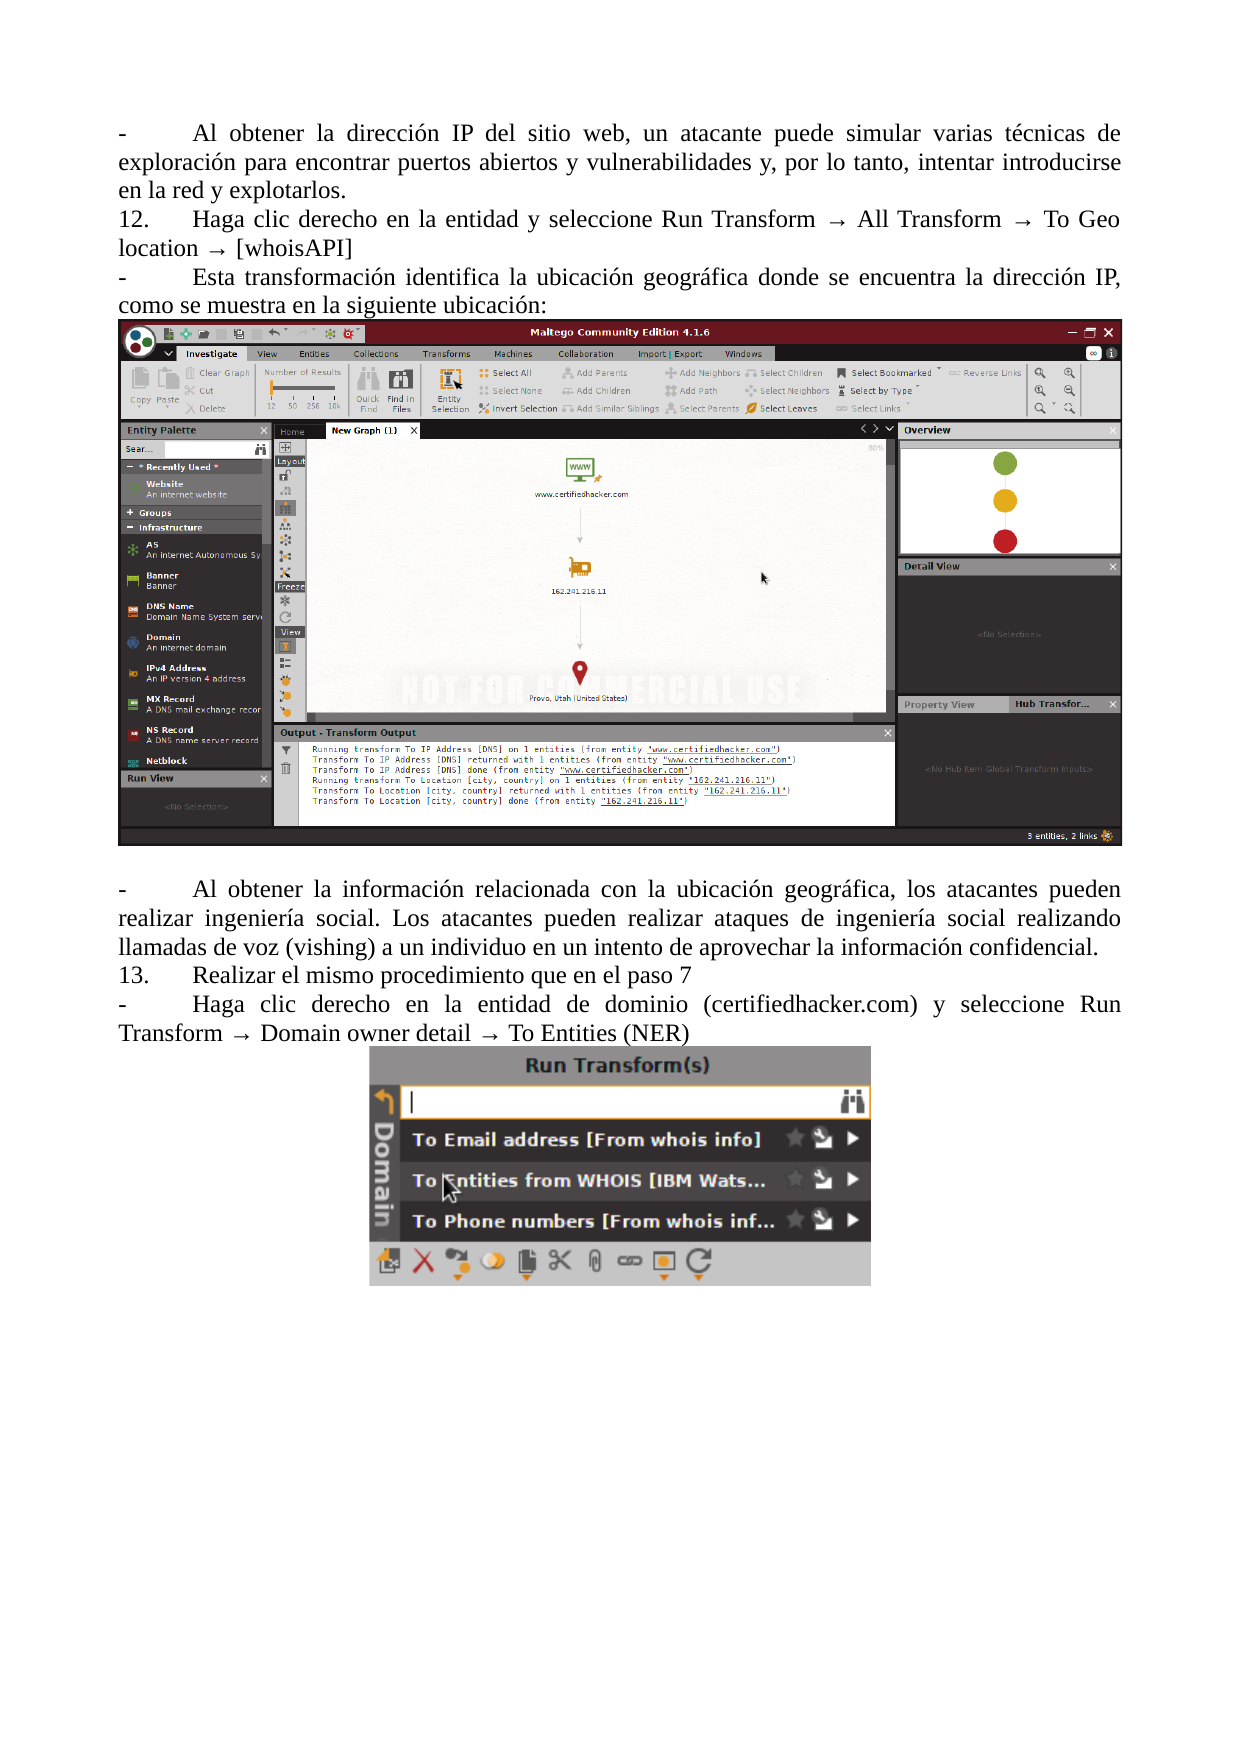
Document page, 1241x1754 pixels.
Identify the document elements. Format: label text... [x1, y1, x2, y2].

text 13. Realizar el mismo procedimiento que en el paso 7 [118, 961, 1122, 989]
picture [369, 1046, 871, 1286]
text - Al obtener la dirección IP del sitio web, un atacante puede simular varias técnicas de exploración para encontrar puertos abiertos y vulnerabilidades y, por lo tanto, intentar introducirse en la red y explotarlos. [118, 118, 1122, 204]
picture [118, 319, 1123, 846]
text - Haga clic derecho en la entidad de dominio (certifiedhacker.com) y seleccione Run Transform → Domain owner detail → To Entities (NER) [118, 989, 1122, 1047]
text - Al obtener la información relacionada con la ubicación geográfica, los atacantes pueden realizar ingeniería social. Los atacantes pueden realizar ataques de ingeniería social realizando llamadas de voz (vishing) a un individuo en un intento de aprovechar la información confidencial. [118, 874, 1122, 961]
text - Esta transformación identifica la ubicación geográfica donde se encuentra la dirección IP, como se muestra en la siguiente ubicación: [118, 262, 1122, 319]
text 12. Haga clic derecho en la entidad y seleccione Run Transform → All Transform → To Geo location → [whoisAPI] [118, 204, 1122, 262]
